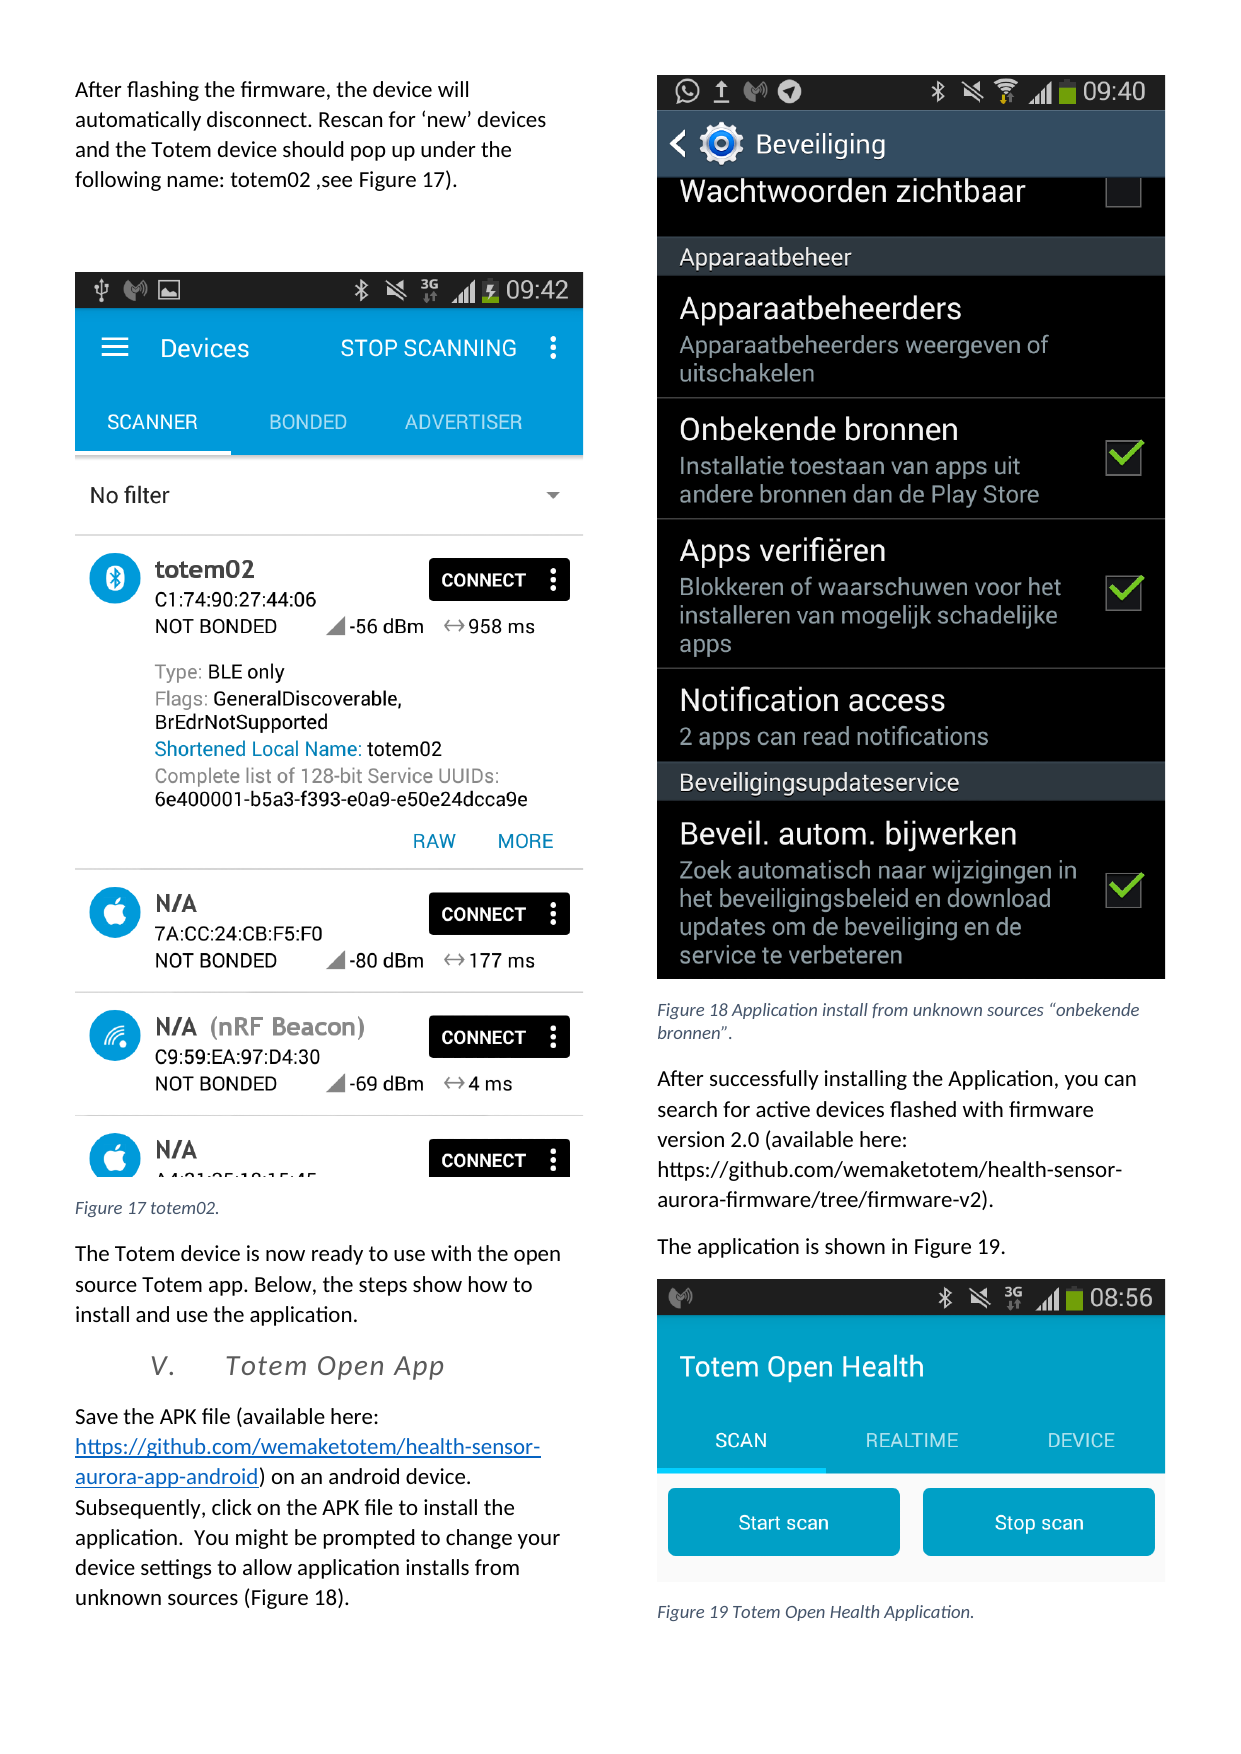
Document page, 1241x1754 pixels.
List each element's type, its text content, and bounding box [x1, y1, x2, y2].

text Figure 17 totem02. [75, 1196, 583, 1219]
text The application is shown in Figure 19. [657, 1232, 1165, 1260]
text After flashing the firmware, the device will automatically disconnect. Rescan for ‘new’ devices and the Totem device should pop up under the following name: totem02 ,see Figure 17). [75, 75, 583, 194]
text Figure 18 Application install from unknown sources “onbekende bronnen”. [657, 998, 1165, 1044]
text Save the APK file (available here: https://github.com/wemaketotem/health-sensor-aurora-app-android) on an android device. Subsequently, click on the APK file to install the application. You might be prompted to change your device settings to allow application installs from unknown sources (Figure 18). [75, 1402, 583, 1611]
text Figure 19 Totem Open Health Application. [657, 1601, 1165, 1623]
subtitle Totem Open App [150, 1347, 583, 1382]
text After successfully installing the Application, you can search for active devices flashed with firmware version 2.0 (available here: https://github.com/wemaketotem/health-sensor-aurora-firmware/tree/firmware-v2). [657, 1064, 1165, 1213]
text The Totem device is now ready to use with the open source Totem app. Below, the steps show how to install and use the application. [75, 1239, 583, 1328]
